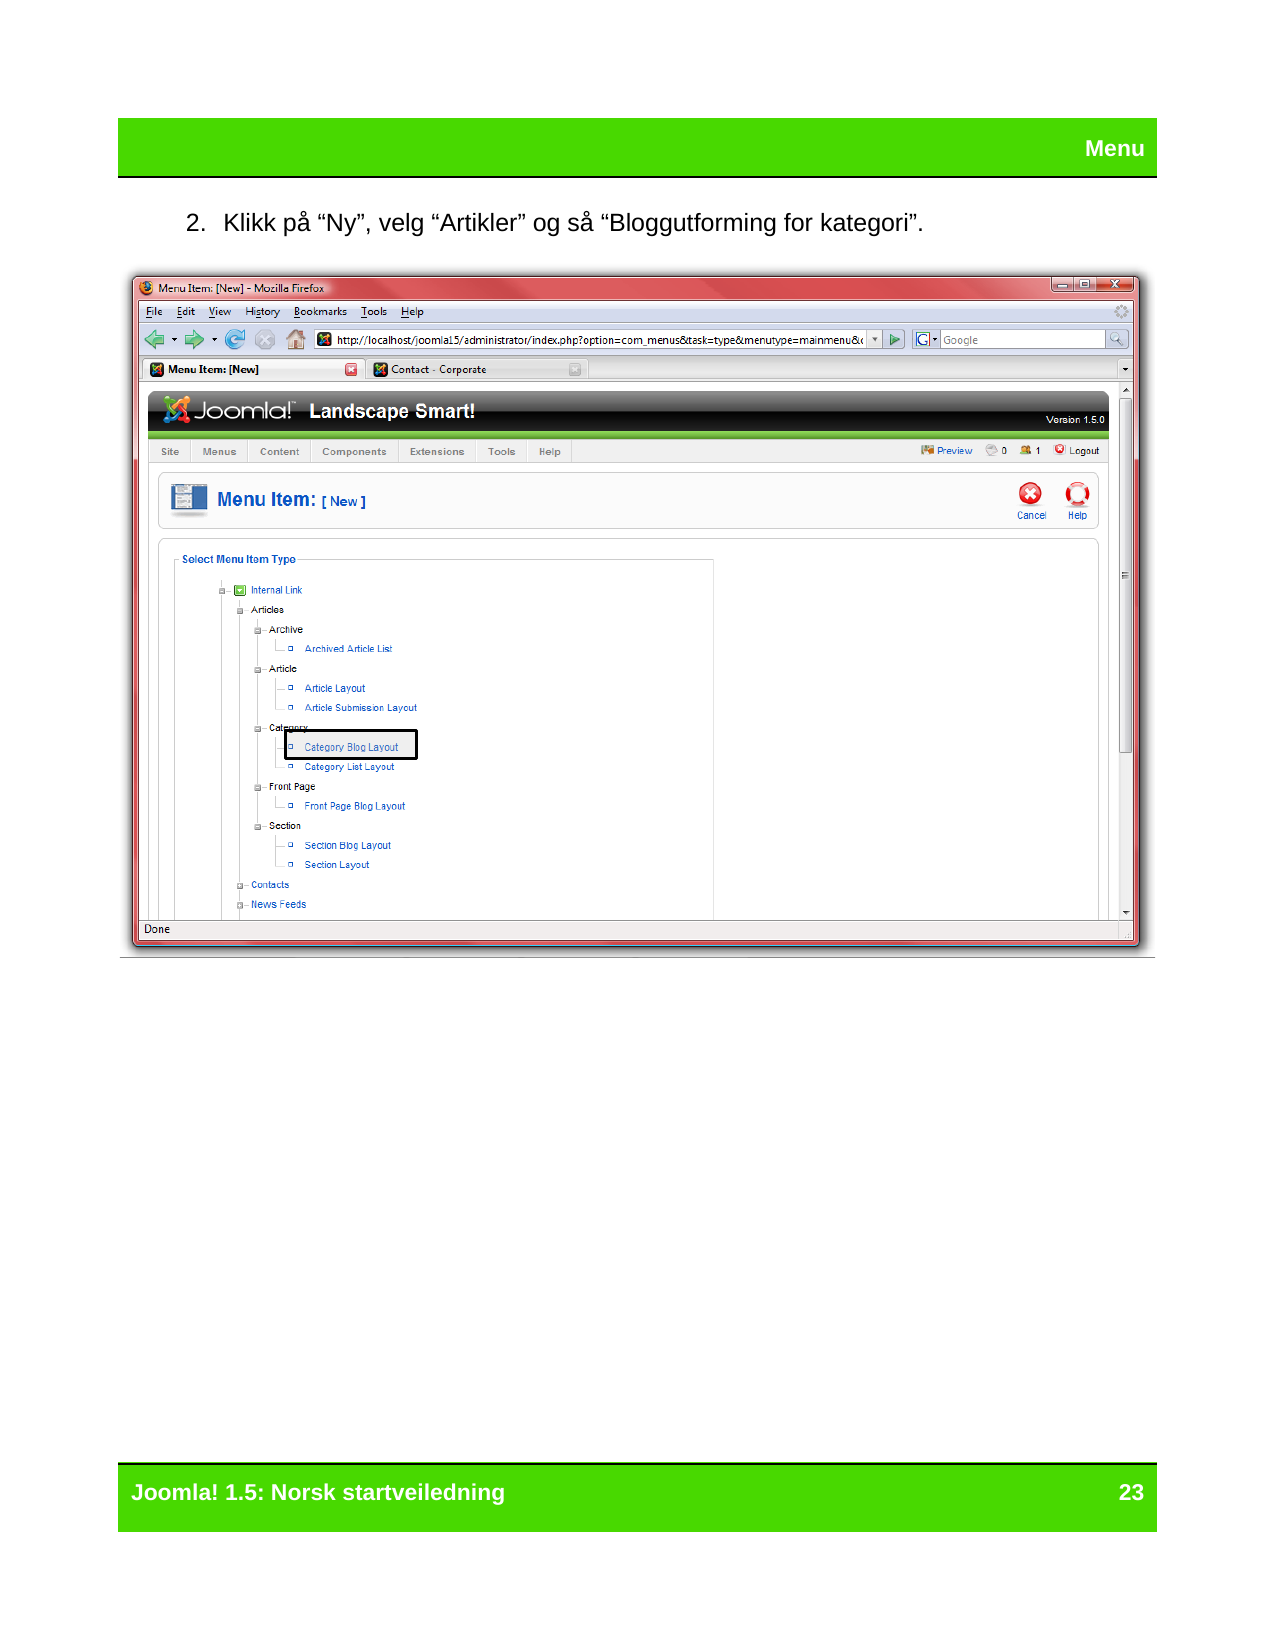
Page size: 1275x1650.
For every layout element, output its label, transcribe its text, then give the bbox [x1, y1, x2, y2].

picture [119, 263, 1156, 958]
list Klikk på “Ny”, velg “Artikler” og så “Bloggutforming for kategori”. [186, 208, 1157, 237]
